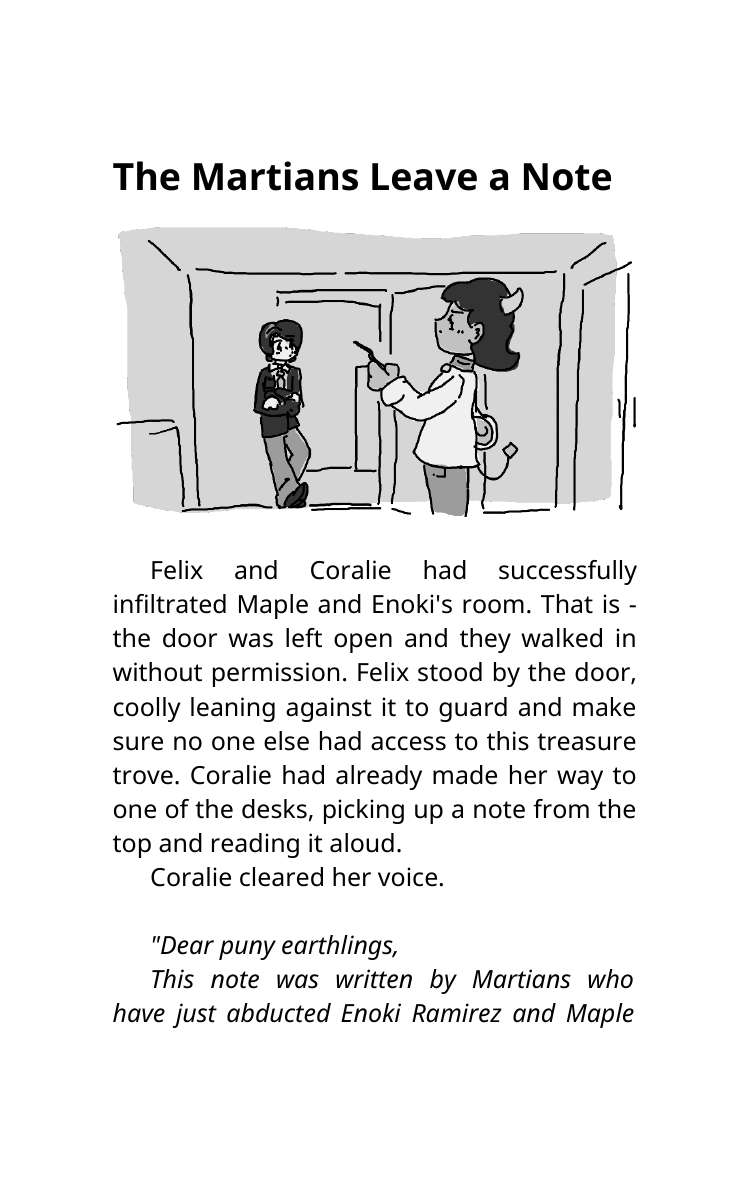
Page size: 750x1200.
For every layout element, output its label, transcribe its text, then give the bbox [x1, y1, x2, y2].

text This note was written by Martians who have just abducted Enoki Ramirez and Maple [112, 962, 637, 1030]
text Coralie cleared her voice. [112, 859, 637, 893]
text Felix and Coralie had successfully infiltrated Maple and Enoki's room. That is - the door was left open and they walked in without permission. Felix stood by the door, coolly leaning against it to guard and make sure no one else had access to this treasure trove. Coralie had already made her way to one of the desks, picking up a note from the top and reading it aloud. [112, 553, 637, 859]
text "Dear puny earthlings, [112, 928, 637, 962]
picture [112, 223, 638, 519]
subtitle The Martians Leave a Note [112, 150, 637, 201]
